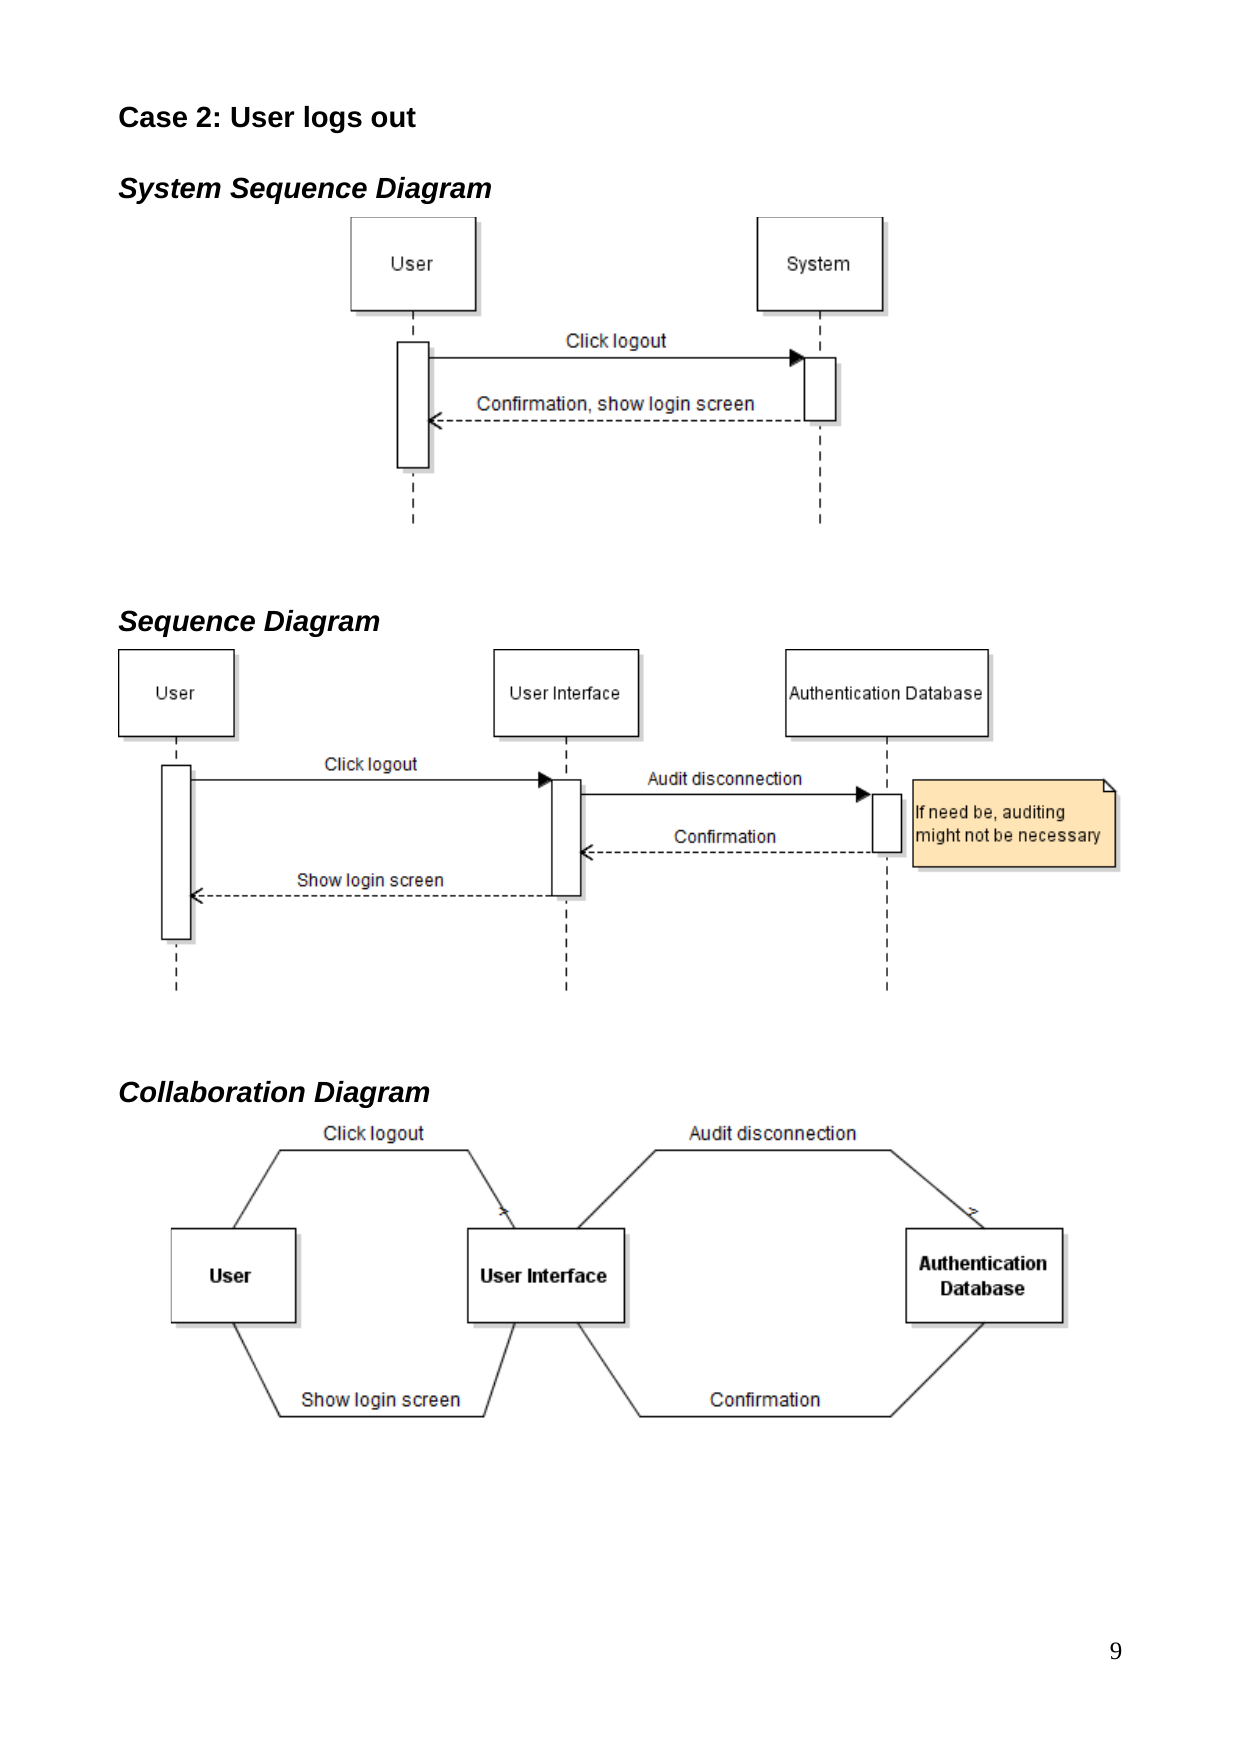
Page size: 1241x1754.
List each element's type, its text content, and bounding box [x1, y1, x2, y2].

subtitle System Sequence Diagram [118, 171, 1122, 204]
picture [350, 217, 890, 538]
picture [118, 649, 1122, 1004]
subtitle Case 2: User logs out [118, 100, 1122, 133]
subtitle Sequence Diagram [118, 604, 1122, 637]
picture [170, 1120, 1070, 1424]
subtitle Collaboration Diagram [118, 1074, 1122, 1108]
